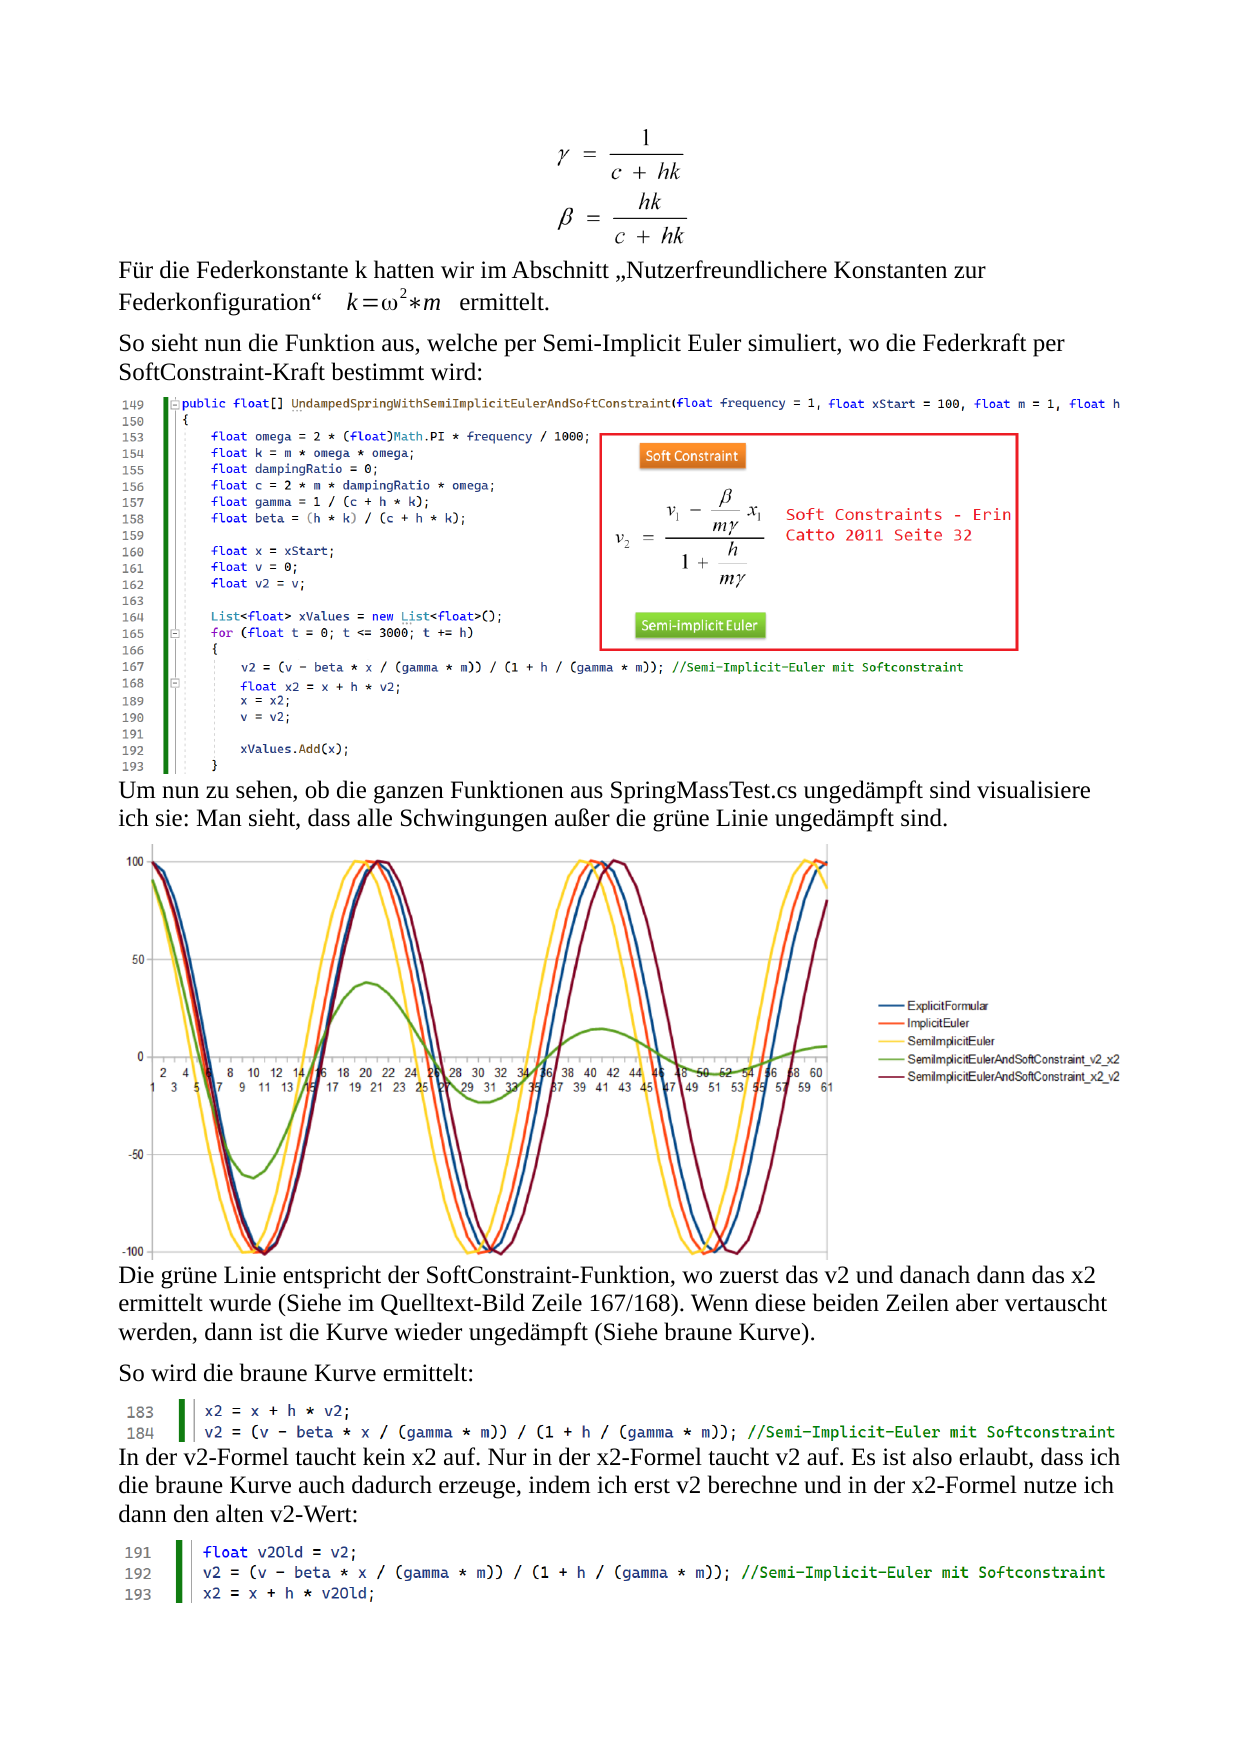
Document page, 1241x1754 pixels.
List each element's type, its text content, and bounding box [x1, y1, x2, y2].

picture [118, 1399, 1123, 1442]
text Um nun zu sehen, ob die ganzen Funktionen aus SpringMassTest.cs ungedämpft sind visualisiere ich sie: Man sieht, dass alle Schwingungen außer die grüne Linie ungedämpft sind. [118, 775, 1122, 832]
text So sieht nun die Funktion aus, welche per Semi-Implicit Euler simuliert, wo die Federkraft per SoftConstraint-Kraft bestimmt wird: [118, 328, 1122, 385]
picture [548, 118, 693, 256]
text Die grüne Linie entspricht der SoftConstraint-Funktion, wo zuerst das v2 und danach dann das x2 ermittelt wurde (Siehe im Quelltext-Bild Zeile 167/168). Wenn diese beiden Zeilen aber vertauscht werden, dann ist die Kurve wieder ungedämpft (Siehe braune Kurve). [118, 1260, 1122, 1346]
picture [118, 844, 1123, 1260]
picture [118, 1540, 1123, 1603]
text In der v2-Formel taucht kein x2 auf. Nur in der x2-Formel taucht v2 auf. Es ist also erlaubt, dass ich die braune Kurve auch dadurch erzeuge, indem ich erst v2 berechne und in der x2-Formel nutze ich dann den alten v2-Wert: [118, 1442, 1122, 1528]
text So wird die braune Kurve ermittelt: [118, 1358, 1122, 1387]
text Für die Federkonstante k hatten wir im Abschnitt „Nutzerfreundlichere Konstanten zur Federkonfiguration“ ermittelt. [118, 118, 1122, 315]
